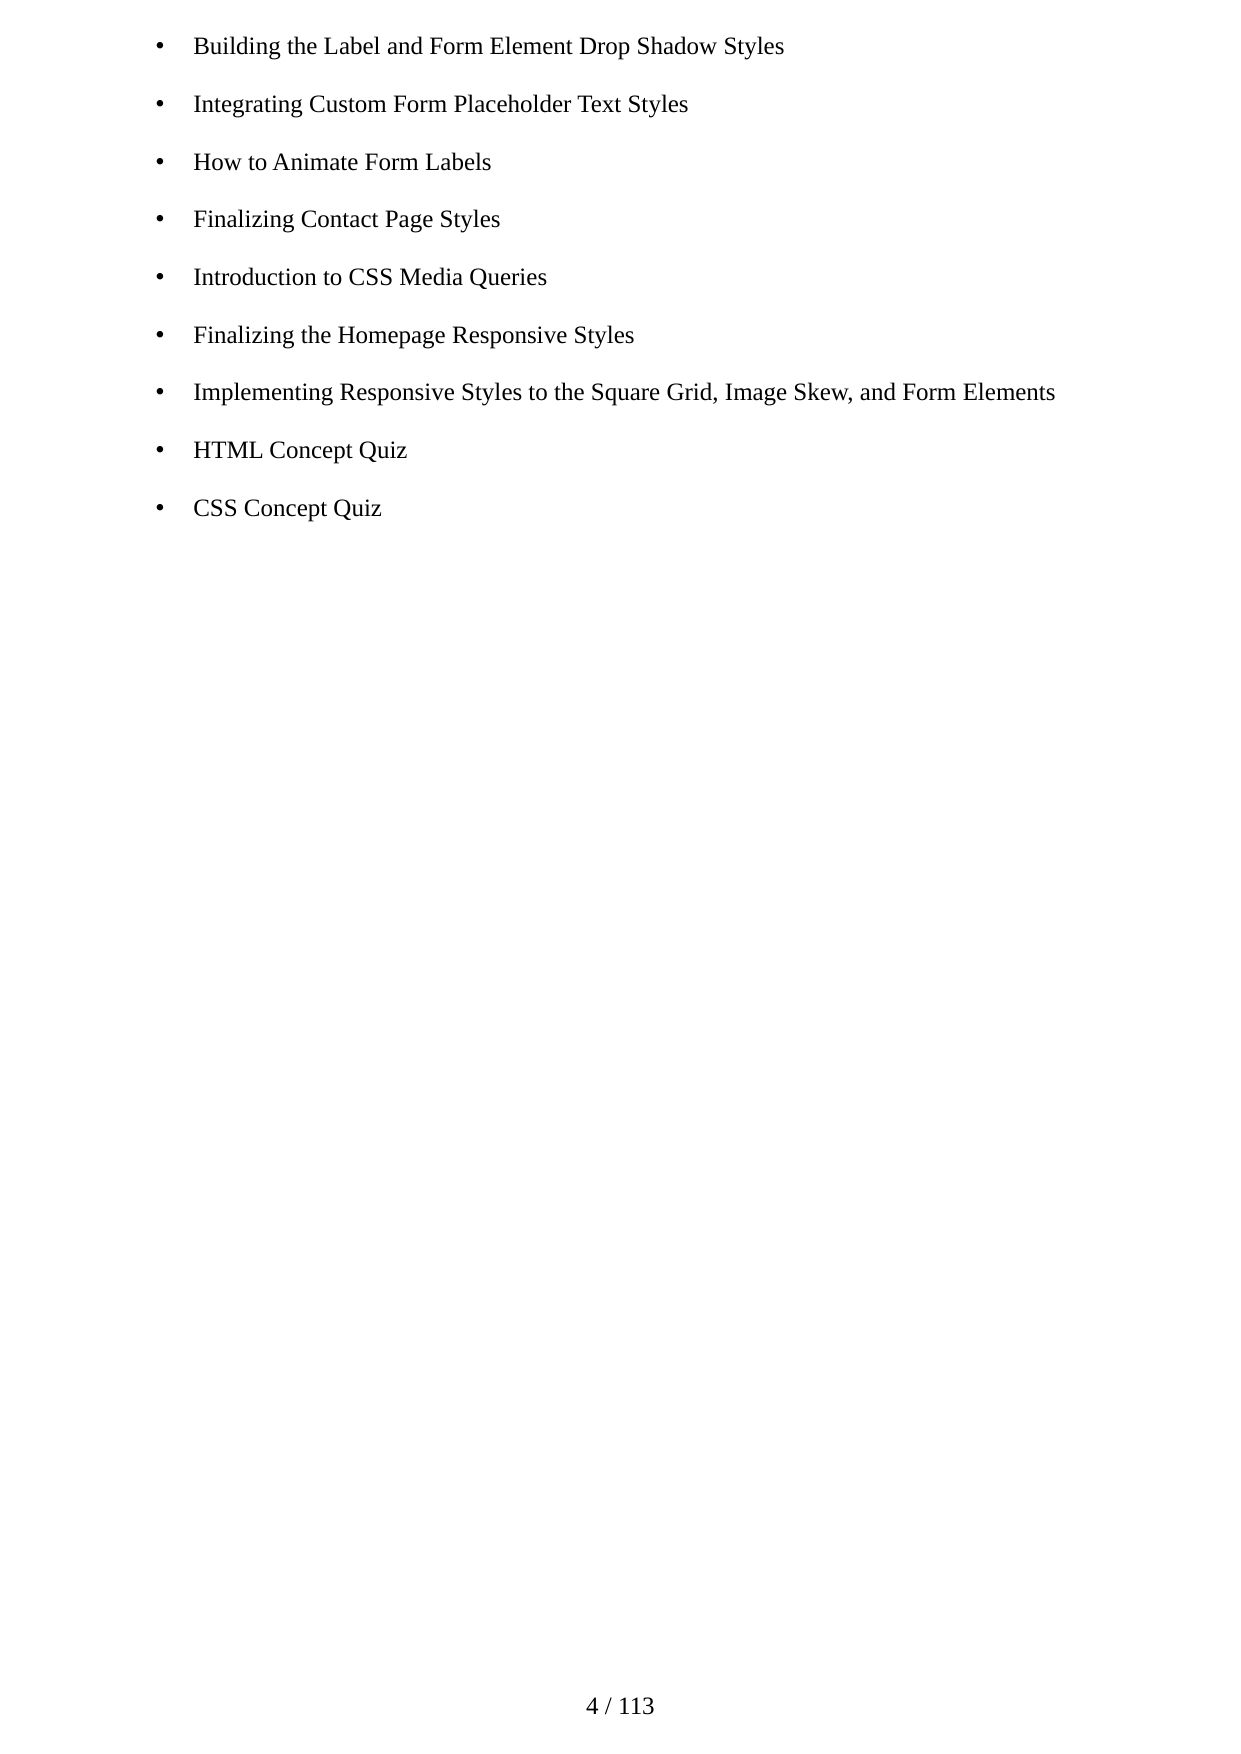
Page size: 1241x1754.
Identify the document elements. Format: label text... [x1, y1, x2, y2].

list Finalizing Contact Page Styles [156, 204, 1122, 233]
list Finalizing the Homepage Responsive Styles [156, 320, 1122, 348]
list Building the Label and Form Element Drop Shadow Styles [156, 31, 1122, 60]
list CSS Concept Quiz [156, 493, 1122, 522]
list Introduction to CSS Media Queries [156, 262, 1122, 291]
list How to Animate Form Labels [156, 147, 1122, 175]
list Implementing Responsive Styles to the Square Grid, Image Skew, and Form Elements [156, 377, 1122, 406]
list HTML Concept Quiz [156, 435, 1122, 464]
list Integrating Custom Form Placeholder Text Styles [156, 89, 1122, 118]
